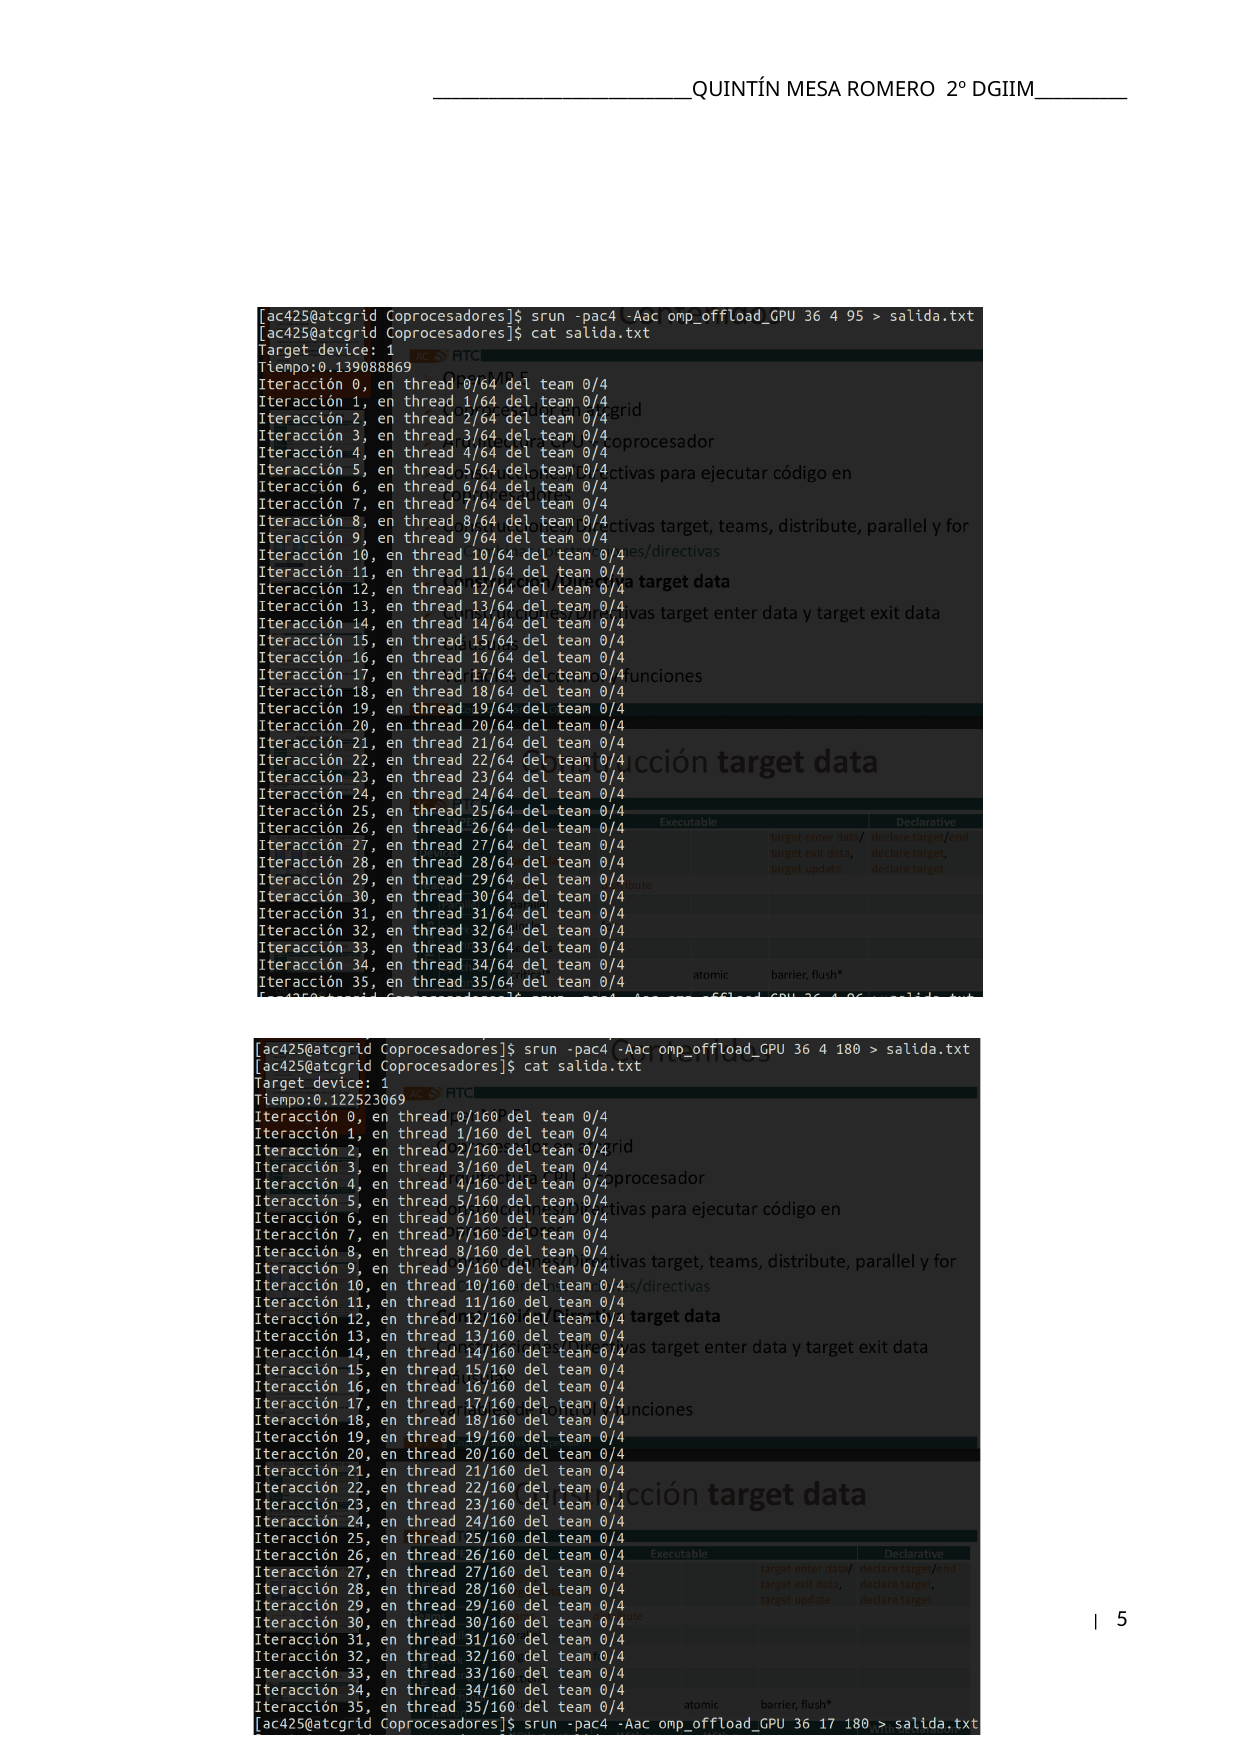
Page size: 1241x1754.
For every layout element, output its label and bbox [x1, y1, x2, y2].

picture [257, 307, 983, 997]
picture [253, 1038, 981, 1735]
